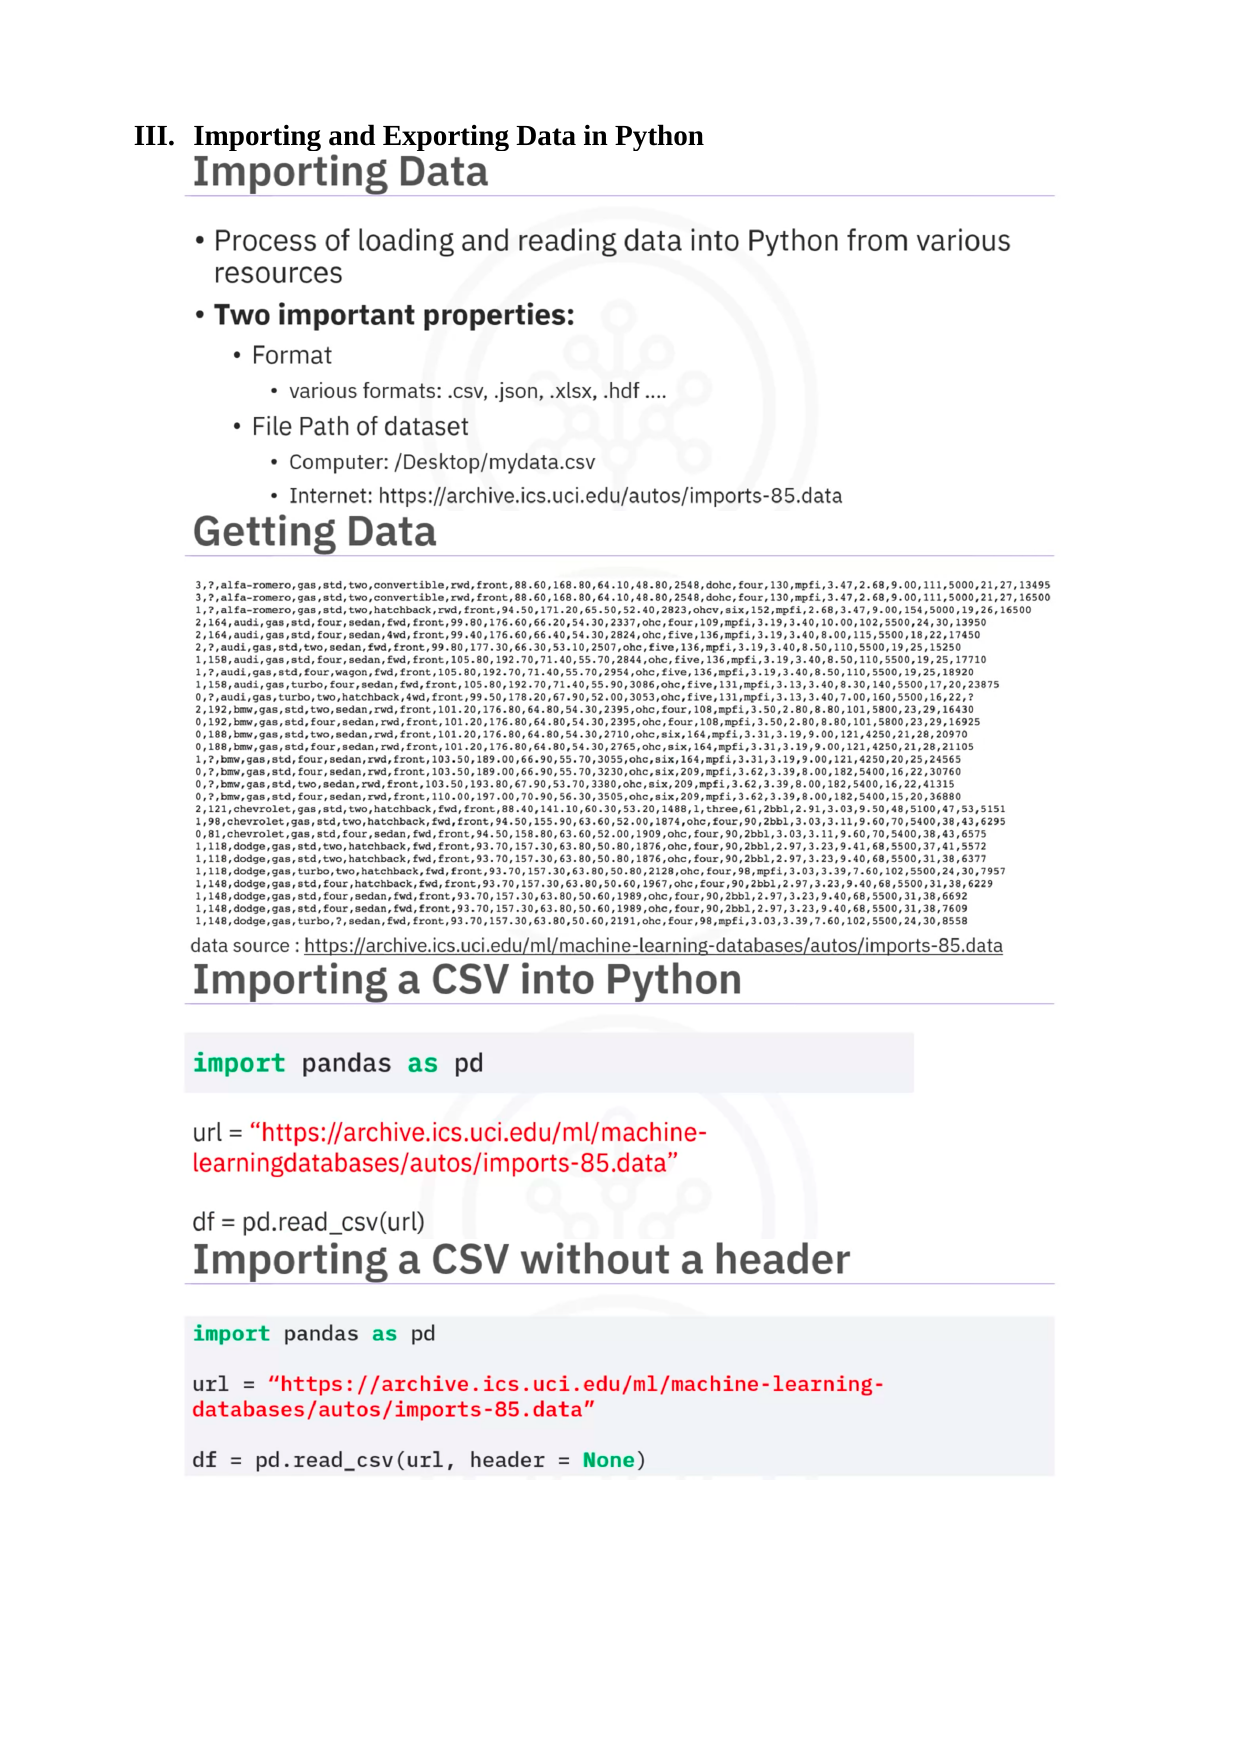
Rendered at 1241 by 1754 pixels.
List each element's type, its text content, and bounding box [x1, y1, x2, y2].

list Importing and Exporting Data in Python [175, 118, 1122, 151]
picture [118, 151, 1123, 1480]
